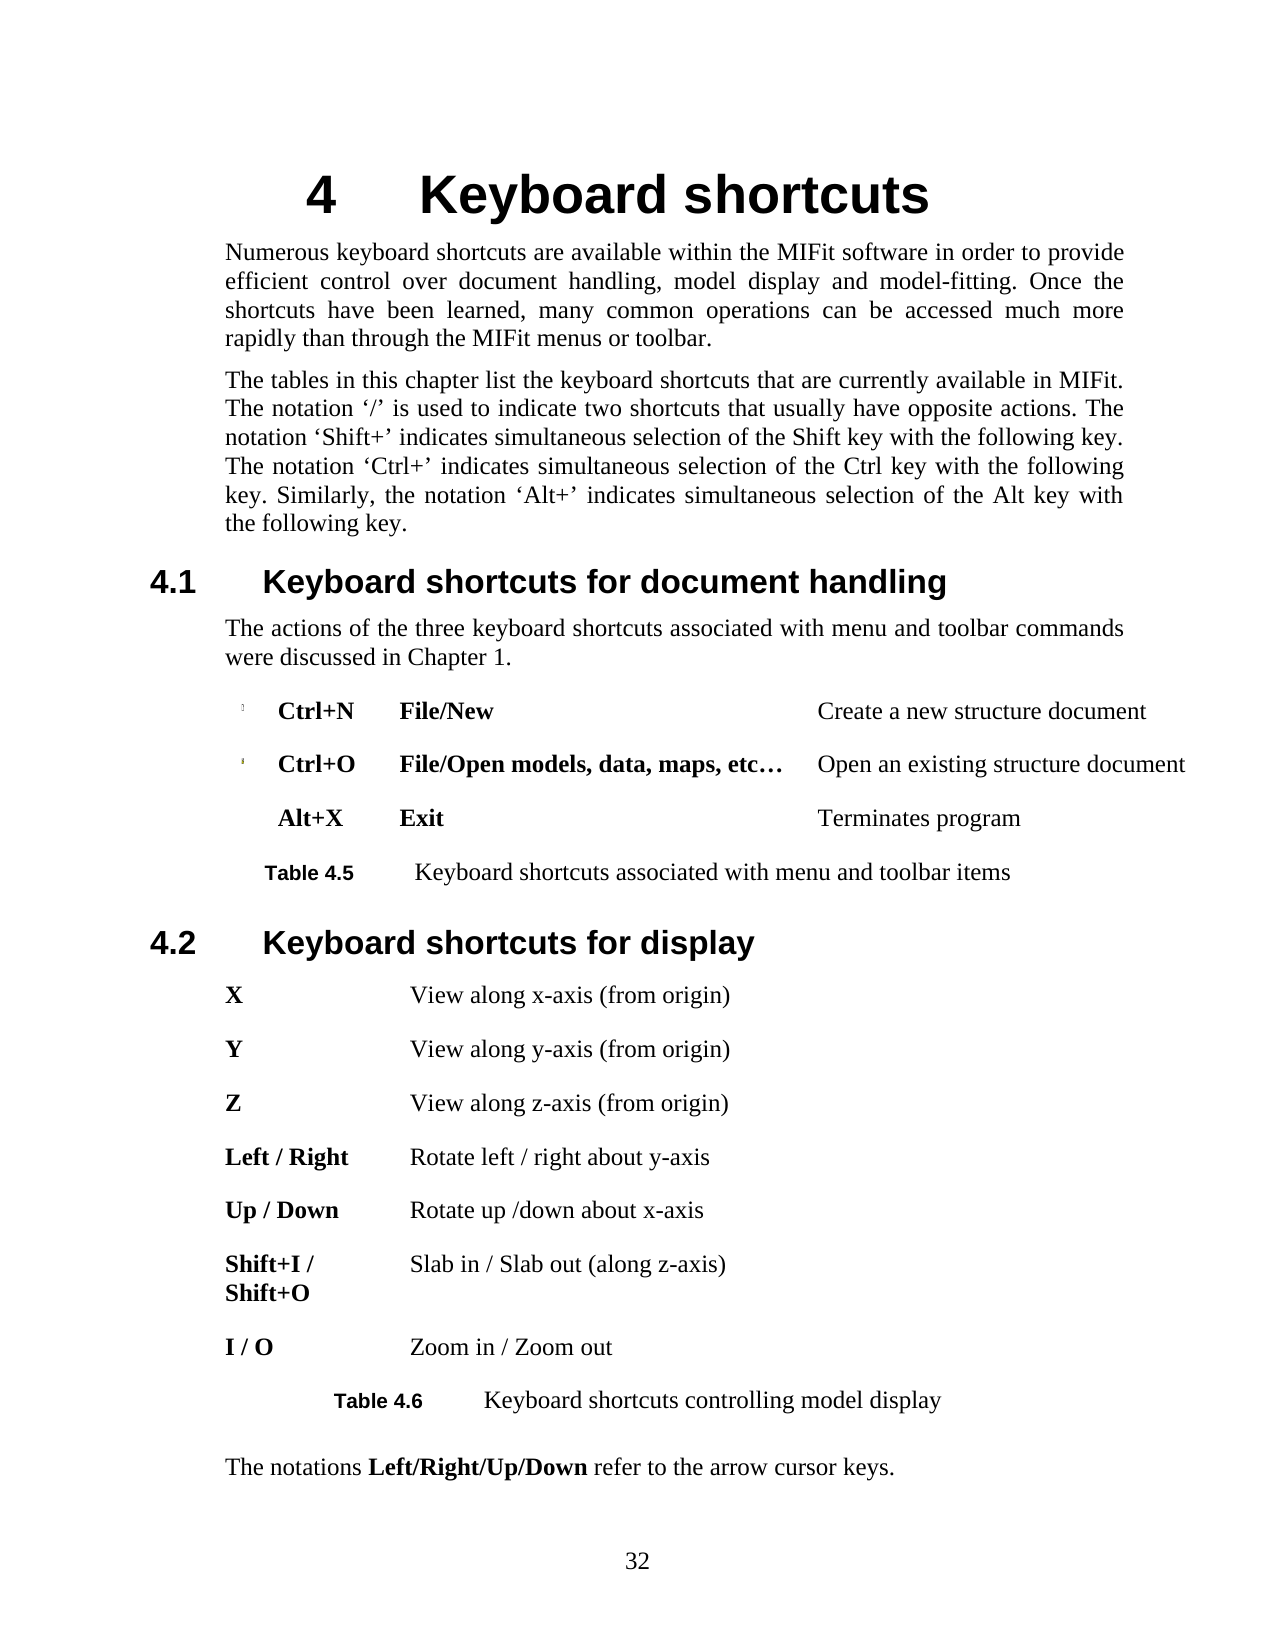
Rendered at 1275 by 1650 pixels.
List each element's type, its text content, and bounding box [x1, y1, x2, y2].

table_cell [214, 737, 266, 791]
table_cell Terminates program [806, 791, 1211, 844]
table_cell Y [214, 1022, 398, 1075]
subtitle Keyboard shortcuts [112, 162, 1125, 225]
table_cell File/Open models, data, maps, etc… [388, 737, 806, 791]
table_cell [214, 791, 266, 844]
table_cell Left / Right [214, 1129, 398, 1183]
text Numerous keyboard shortcuts are available within the MIFit software in order to provide efficient control over document handling, model display and model-fitting. Once the shortcuts have been learned, many common operations can be accessed much more rapidly than through the MIFit menus or toolbar. [225, 237, 1125, 352]
table_header Create a new structure document [806, 683, 1211, 737]
table_cell View along y-axis (from origin) [398, 1022, 1211, 1075]
table_header File/New [388, 683, 806, 737]
subtitle Keyboard shortcuts for display [150, 923, 1125, 962]
subtitle Keyboard shortcuts for document handling [150, 562, 1125, 601]
text The notations Left/Right/Up/Down refer to the arrow cursor keys. [225, 1452, 1125, 1480]
table_header Ctrl+N [266, 683, 388, 737]
table_cell Rotate up /down about x-axis [398, 1183, 1211, 1237]
table_cell Zoom in / Zoom out [398, 1319, 1211, 1373]
text The actions of the three keyboard shortcuts associated with menu and toolbar commands were discussed in Chapter 1. [225, 613, 1125, 671]
table_cell Slab in / Slab out (along z-axis) [398, 1237, 1211, 1319]
table_cell Alt+X [266, 791, 388, 844]
table_cell Rotate left / right about y-axis [398, 1129, 1211, 1183]
text The tables in this chapter list the keyboard shortcuts that are currently available in MIFit. The notation ‘/’ is used to indicate two shortcuts that usually have opposite actions. The notation ‘Shift+’ indicates simultaneous selection of the Shift key with the following key. The notation ‘Ctrl+’ indicates simultaneous selection of the Ctrl key with the following key. Similarly, the notation ‘Alt+’ indicates simultaneous selection of the Alt key with the following key. [225, 365, 1125, 537]
table_cell Ctrl+O [266, 737, 388, 791]
table_header View along x-axis (from origin) [398, 968, 1211, 1022]
text Table 4.6 Keyboard shortcuts controlling model display [150, 1385, 1125, 1414]
table_header X [214, 968, 398, 1022]
table_cell Open an existing structure document [806, 737, 1211, 791]
table_cell I / O [214, 1319, 398, 1373]
table_cell Z [214, 1075, 398, 1129]
table_cell Up / Down [214, 1183, 398, 1237]
table_cell Exit [388, 791, 806, 844]
table_cell Shift+I / Shift+O [214, 1237, 398, 1319]
table_header [214, 683, 266, 737]
table_cell View along z-axis (from origin) [398, 1075, 1211, 1129]
text Table 4.5 Keyboard shortcuts associated with menu and toolbar items [150, 857, 1125, 886]
